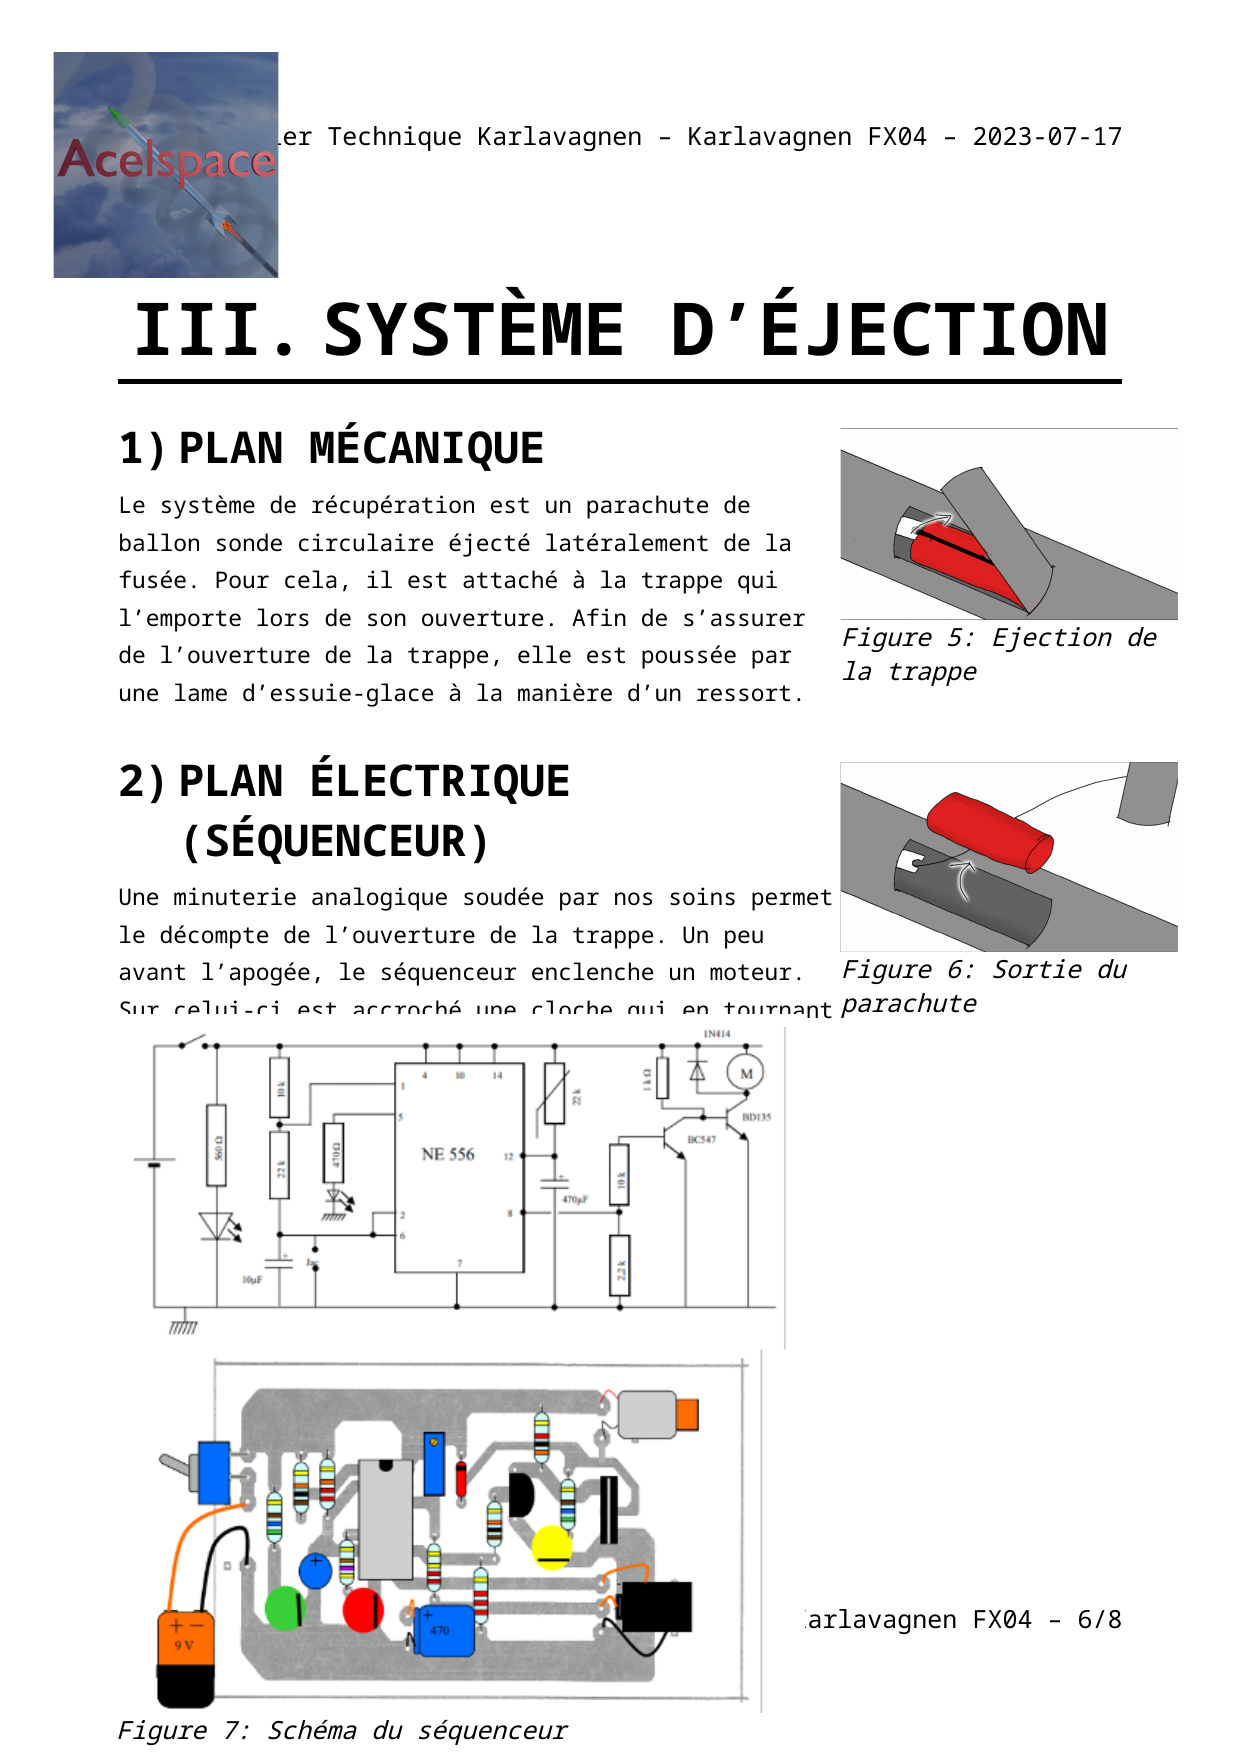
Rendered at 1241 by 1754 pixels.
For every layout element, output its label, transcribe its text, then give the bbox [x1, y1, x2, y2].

subtitle Plan mécanique [118, 416, 1178, 477]
text Figure 7: Schéma du séquenceur [116, 1713, 805, 1747]
picture [115, 1027, 805, 1713]
subtitle Système d’éjection [118, 207, 1122, 379]
picture [840, 762, 1178, 952]
text Figure 5: Ejection de la trappe [841, 620, 1178, 688]
picture [53, 52, 279, 278]
text Figure 6: Sortie du parachute [841, 952, 1178, 1020]
picture [840, 428, 1178, 620]
subtitle Plan électrique (séquenceur) [118, 749, 1178, 869]
text Le système de récupération est un parachute de ballon sonde circulaire éjecté latéralement de la fusée. Pour cela, il est attaché à la trappe qui l’emporte lors de son ouverture. Afin de s’assurer de l’ouverture de la trappe, elle est poussée par une lame d’essuie-glace à la manière d’un ressort. [118, 489, 1122, 708]
text Une minuterie analogique soudée par nos soins permet le décompte de l’ouverture de la trappe. Un peu avant l’apogée, le séquenceur enclenche un moteur. Sur celui-ci est accroché une cloche qui en tournant libère la trappe. [116, 881, 1122, 1062]
